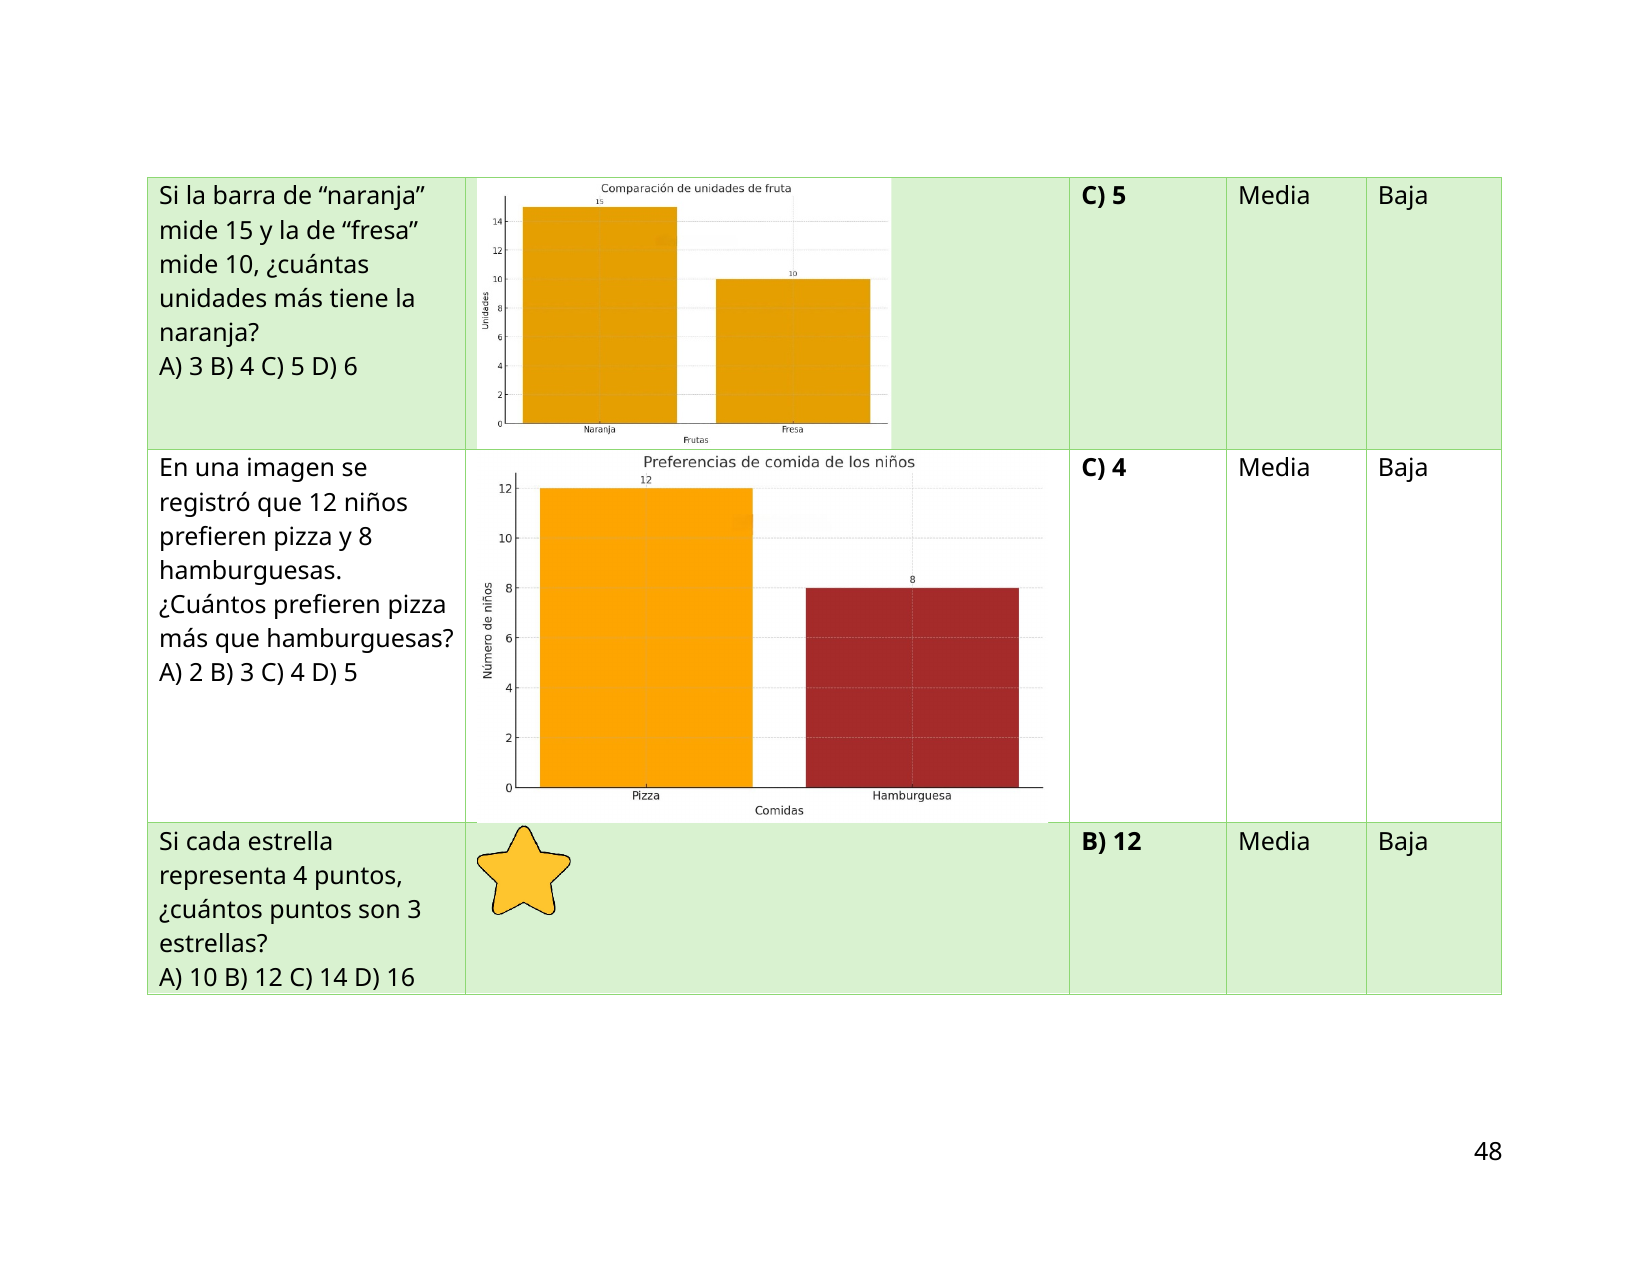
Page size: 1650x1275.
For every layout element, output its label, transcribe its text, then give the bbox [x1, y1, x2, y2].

picture [477, 178, 892, 449]
table_cell [466, 823, 1069, 993]
table_cell [892, 178, 1069, 449]
table_cell C) 5 [1070, 178, 1226, 449]
table_cell [466, 450, 477, 822]
table_cell B) 12 [1070, 823, 1226, 993]
table_cell [466, 178, 477, 449]
table_cell Si cada estrella representa 4 puntos, ¿cuántos puntos son 3 estrellas? A) 10 B) 12 C) 14 D) 16 [148, 823, 465, 993]
table_cell Media [1227, 823, 1366, 993]
table_cell Media [1227, 450, 1366, 822]
table_cell Baja [1367, 450, 1501, 822]
table_cell Baja [1367, 823, 1501, 993]
table_cell Baja [1367, 178, 1501, 449]
table_cell Media [1227, 178, 1366, 449]
picture [477, 450, 1049, 917]
table_cell [1049, 450, 1069, 822]
table_cell En una imagen se registró que 12 niños prefieren pizza y 8 hamburguesas. ¿Cuántos prefieren pizza más que hamburguesas? A) 2 B) 3 C) 4 D) 5 [148, 450, 465, 822]
table_cell Si la barra de “naranja” mide 15 y la de “fresa” mide 10, ¿cuántas unidades más tiene la naranja? A) 3 B) 4 C) 5 D) 6 [148, 178, 465, 449]
table_cell C) 4 [1070, 450, 1226, 822]
